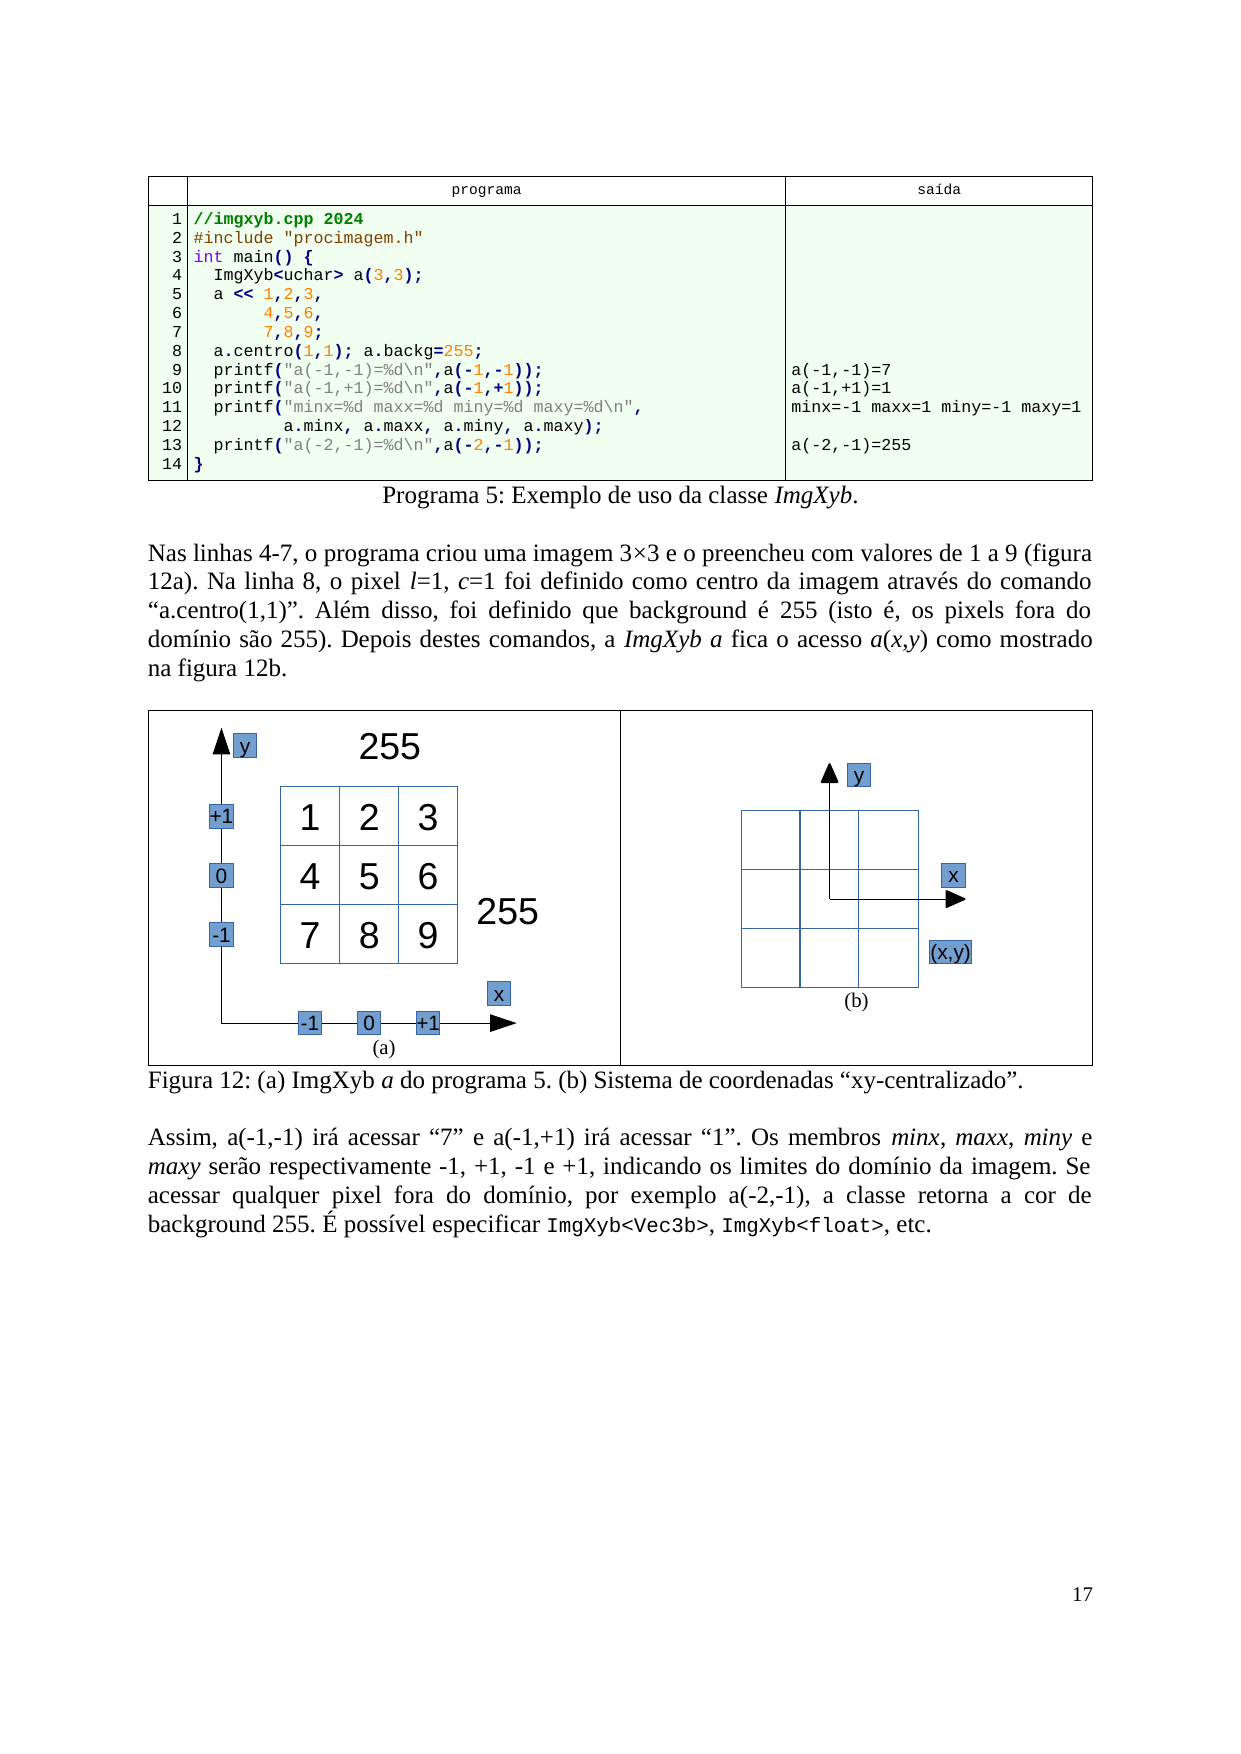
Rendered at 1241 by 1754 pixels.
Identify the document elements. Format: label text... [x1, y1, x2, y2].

table_header (b) [621, 711, 1092, 1065]
table_header (a) [149, 711, 620, 1065]
text Assim, a(-1,-1) irá acessar “7” e a(-1,+1) irá acessar “1”. Os membros minx, maxx, miny e maxy serão respectivamente -1, +1, -1 e +1, indicando os limites do domínio da imagem. Se acessar qualquer pixel fora do domínio, por exemplo a(-2,-1), a classe retorna a cor de background 255. É possível especificar ImgXyb<Vec3b>, ImgXyb<float>, etc. [148, 1122, 1092, 1238]
table_header programa [188, 177, 785, 204]
table_cell //imgxyb.cpp 2024 #include "procimagem.h" int main() { ImgXyb<uchar> a(3,3); a << 1,2,3, 4,5,6, 7,8,9; a.centro(1,1); a.backg=255; printf("a(-1,-1)=%d\n",a(-1,-1)); printf("a(-1,+1)=%d\n",a(-1,+1)); printf("minx=%d maxx=%d miny=%d maxy=%d\n", a.minx, a.maxx, a.miny, a.maxy); printf("a(-2,-1)=%d\n",a(-2,-1)); } [188, 206, 785, 480]
table_header [149, 177, 187, 204]
text Figura 12: (a) ImgXyb a do programa 5. (b) Sistema de coordenadas “xy-centralizado”. [148, 1066, 1092, 1094]
text Programa 5: Exemplo de uso da classe ImgXyb. [148, 481, 1092, 509]
table_header saída [786, 177, 1092, 204]
table_cell 1 2 3 4 5 6 7 8 9 10 11 12 13 14 [149, 206, 187, 480]
table_cell a(-1,-1)=7 a(-1,+1)=1 minx=-1 maxx=1 miny=-1 maxy=1 a(-2,-1)=255 [786, 206, 1092, 480]
text Nas linhas 4-7, o programa criou uma imagem 3×3 e o preencheu com valores de 1 a 9 (figura 12a). Na linha 8, o pixel l=1, c=1 foi definido como centro da imagem através do comando “a.centro(1,1)”. Além disso, foi definido que background é 255 (isto é, os pixels fora do domínio são 255). Depois destes comandos, a ImgXyb a fica o acesso a(x,y) como mostrado na figura 12b. [148, 538, 1092, 681]
